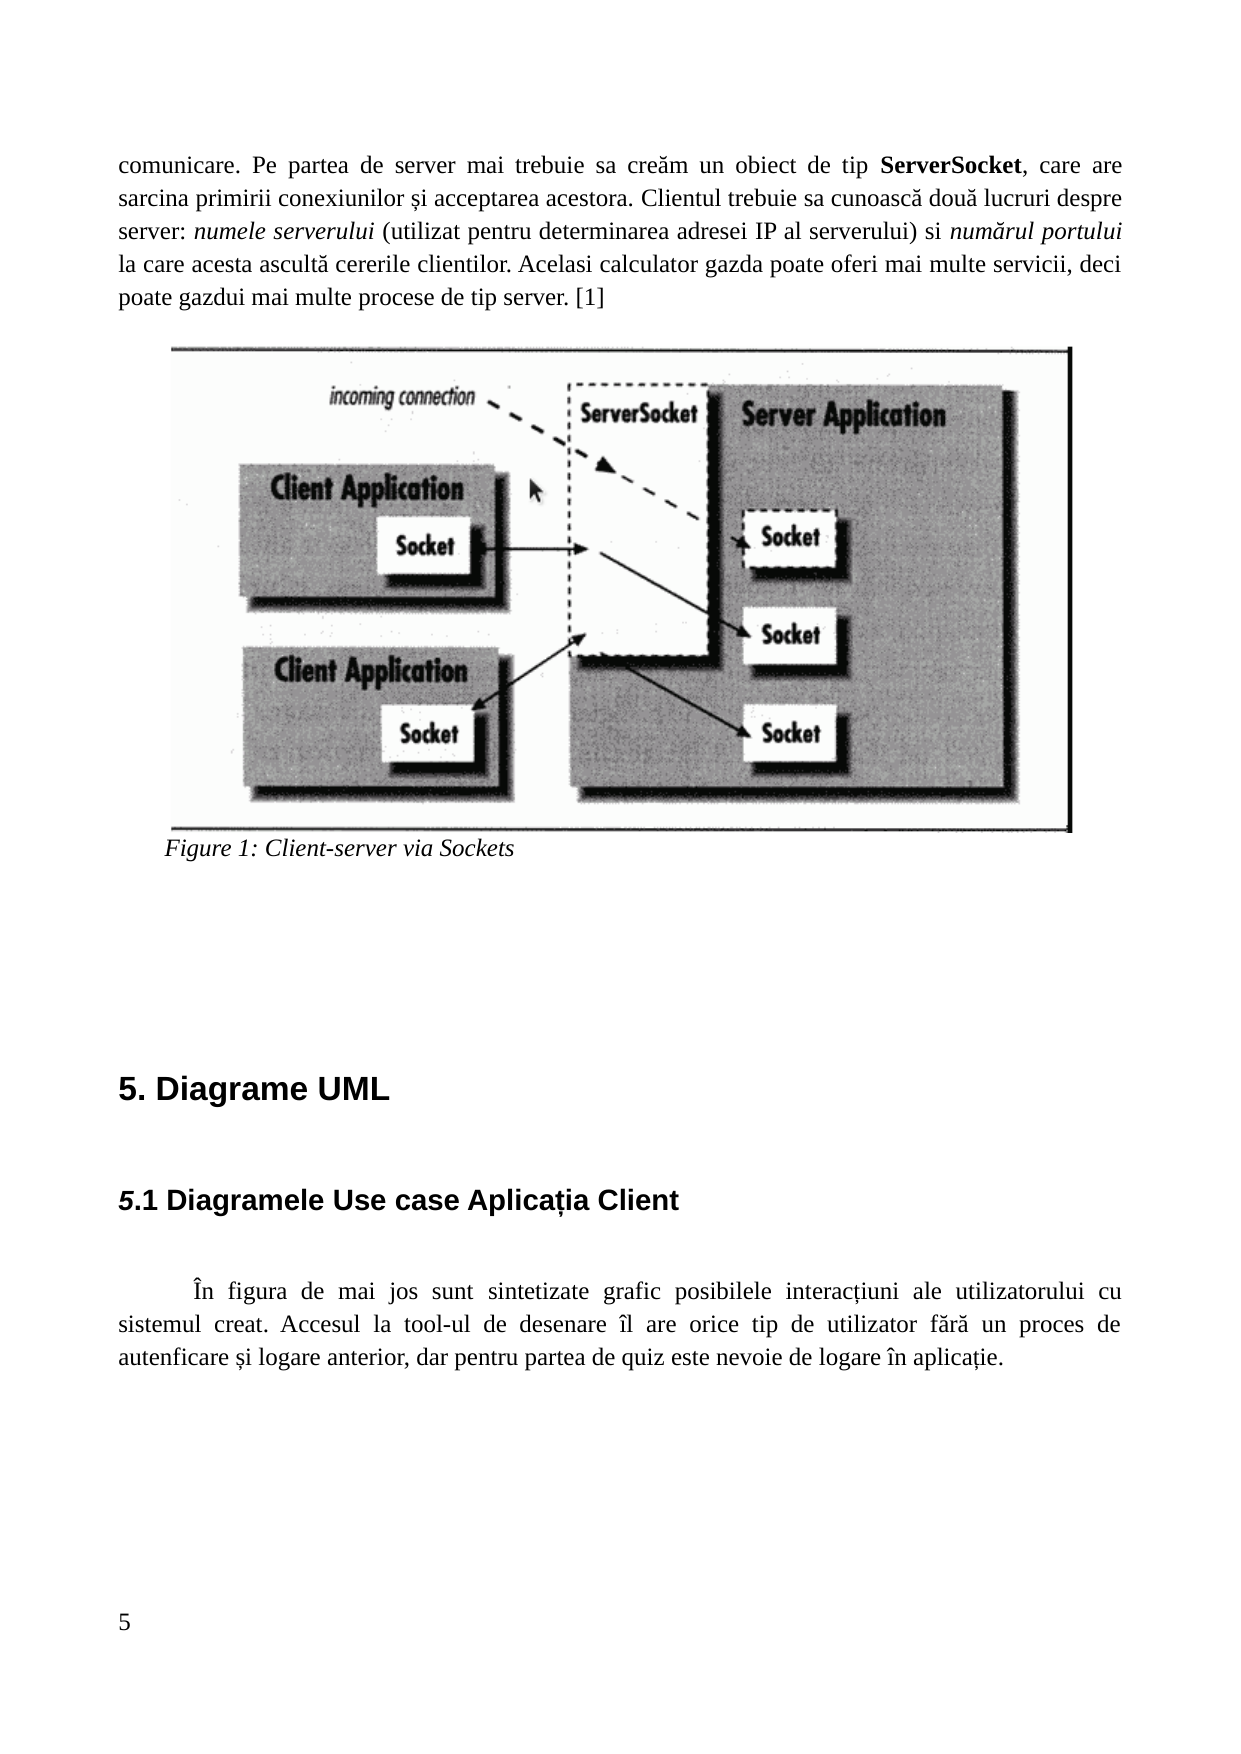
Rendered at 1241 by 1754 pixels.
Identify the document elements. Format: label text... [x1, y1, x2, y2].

text comunicare. Pe partea de server mai trebuie sa creăm un obiect de tip ServerSocket, care are sarcina primirii conexiunilor și acceptarea acestora. Clientul trebuie sa cunoască două lucruri despre server: numele serverului (utilizat pentru determinarea adresei IP al serverului) si numărul portului la care acesta ascultă cererile clientilor. Acelasi calculator gazda poate oferi mai multe servicii, deci poate gazdui mai multe procese de tip server. [1] [118, 150, 1122, 311]
text Figure 1: Client-server via Sockets [164, 833, 1076, 862]
text În figura de mai jos sunt sintetizate grafic posibilele interacțiuni ale utilizatorului cu sistemul creat. Accesul la tool-ul de desenare îl are orice tip de utilizator fără un proces de autenficare și logare anterior, dar pentru partea de quiz este nevoie de logare în aplicație. [118, 1276, 1122, 1371]
subtitle 5. Diagrame UML [118, 1069, 1122, 1108]
picture [164, 342, 1077, 833]
subtitle 5.1 Diagramele Use case Aplicația Client [118, 1182, 1122, 1216]
